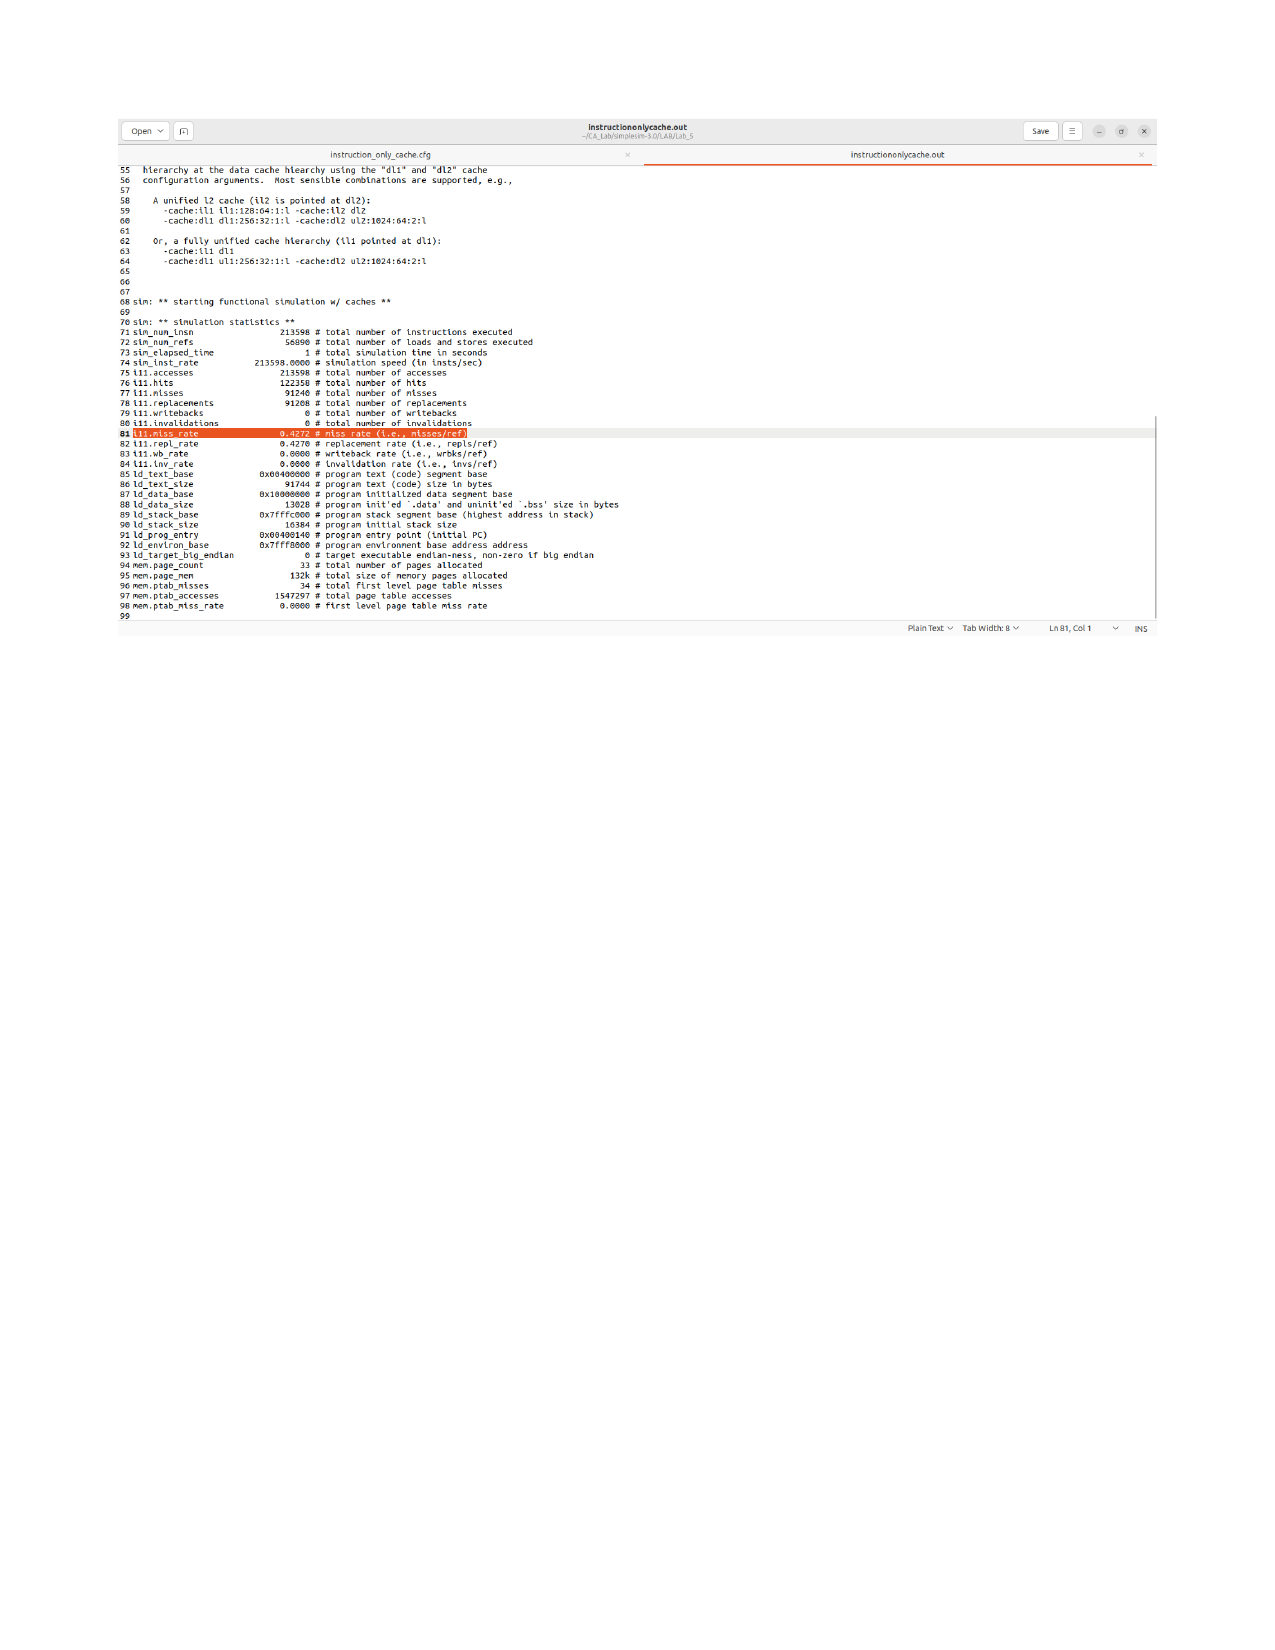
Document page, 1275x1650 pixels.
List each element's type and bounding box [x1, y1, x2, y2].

picture [118, 118, 1157, 636]
